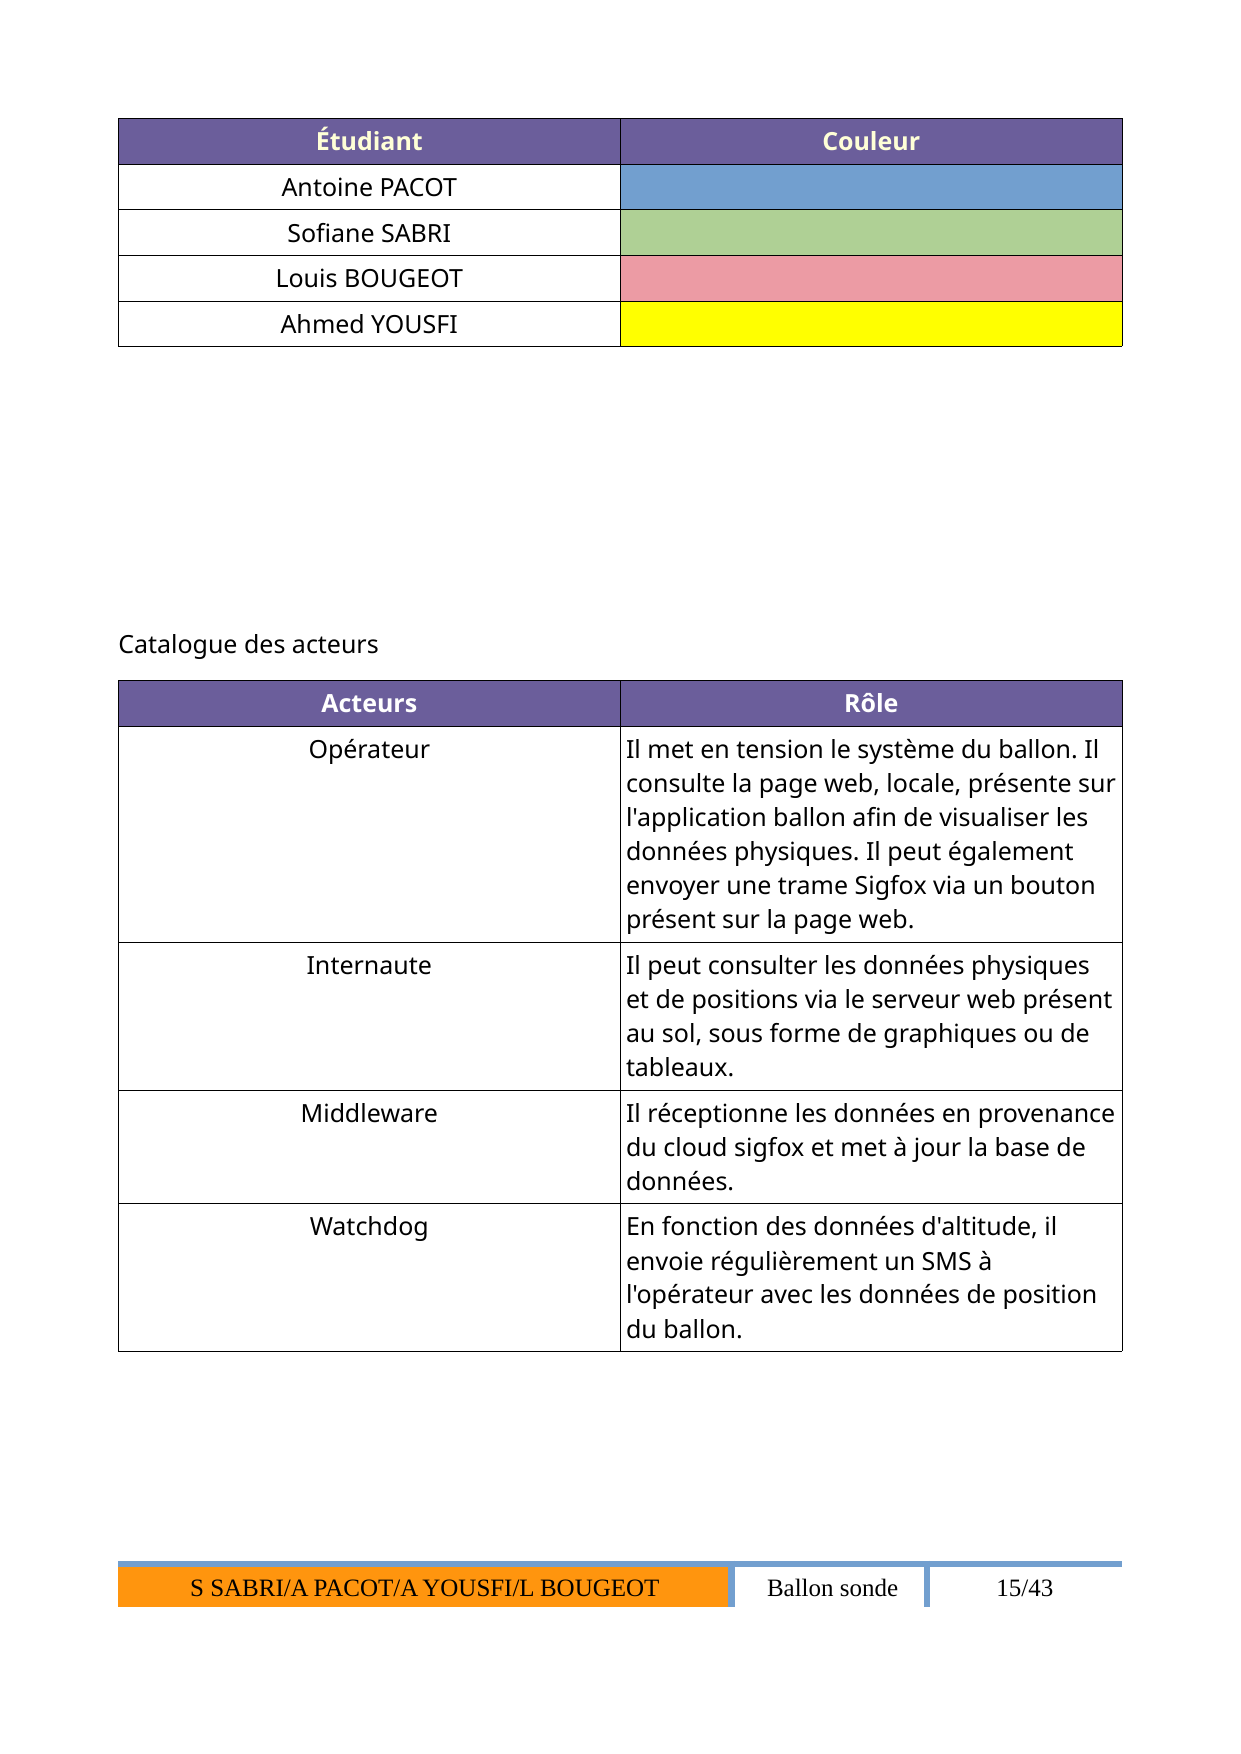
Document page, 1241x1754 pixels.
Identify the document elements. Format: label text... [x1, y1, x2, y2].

text Catalogue des acteurs [118, 626, 1122, 660]
table_header Étudiant [119, 119, 620, 164]
table_cell Sofiane SABRI [119, 210, 620, 255]
table_header Rôle [621, 681, 1122, 726]
table_cell Opérateur [119, 727, 620, 942]
table_cell Il met en tension le système du ballon. Il consulte la page web, locale, présente sur l'application ballon afin de visualiser les données physiques. Il peut également envoyer une trame Sigfox via un bouton présent sur la page web. [621, 727, 1122, 942]
table_cell Antoine PACOT [119, 165, 620, 209]
table_cell Watchdog [119, 1204, 620, 1351]
table_cell [621, 256, 1122, 301]
table_cell Internaute [119, 943, 620, 1089]
table_cell [621, 210, 1122, 255]
table_cell Il réceptionne les données en provenance du cloud sigfox et met à jour la base de données. [621, 1091, 1122, 1203]
table_cell Louis BOUGEOT [119, 256, 620, 301]
table_cell En fonction des données d'altitude, il envoie régulièrement un SMS à l'opérateur avec les données de position du ballon. [621, 1204, 1122, 1351]
table_cell [621, 165, 1122, 209]
table_header Acteurs [119, 681, 620, 726]
table_cell Il peut consulter les données physiques et de positions via le serveur web présent au sol, sous forme de graphiques ou de tableaux. [621, 943, 1122, 1089]
table_cell [621, 302, 1122, 346]
table_header Couleur [621, 119, 1122, 164]
table_cell Middleware [119, 1091, 620, 1203]
table_cell Ahmed YOUSFI [119, 302, 620, 346]
